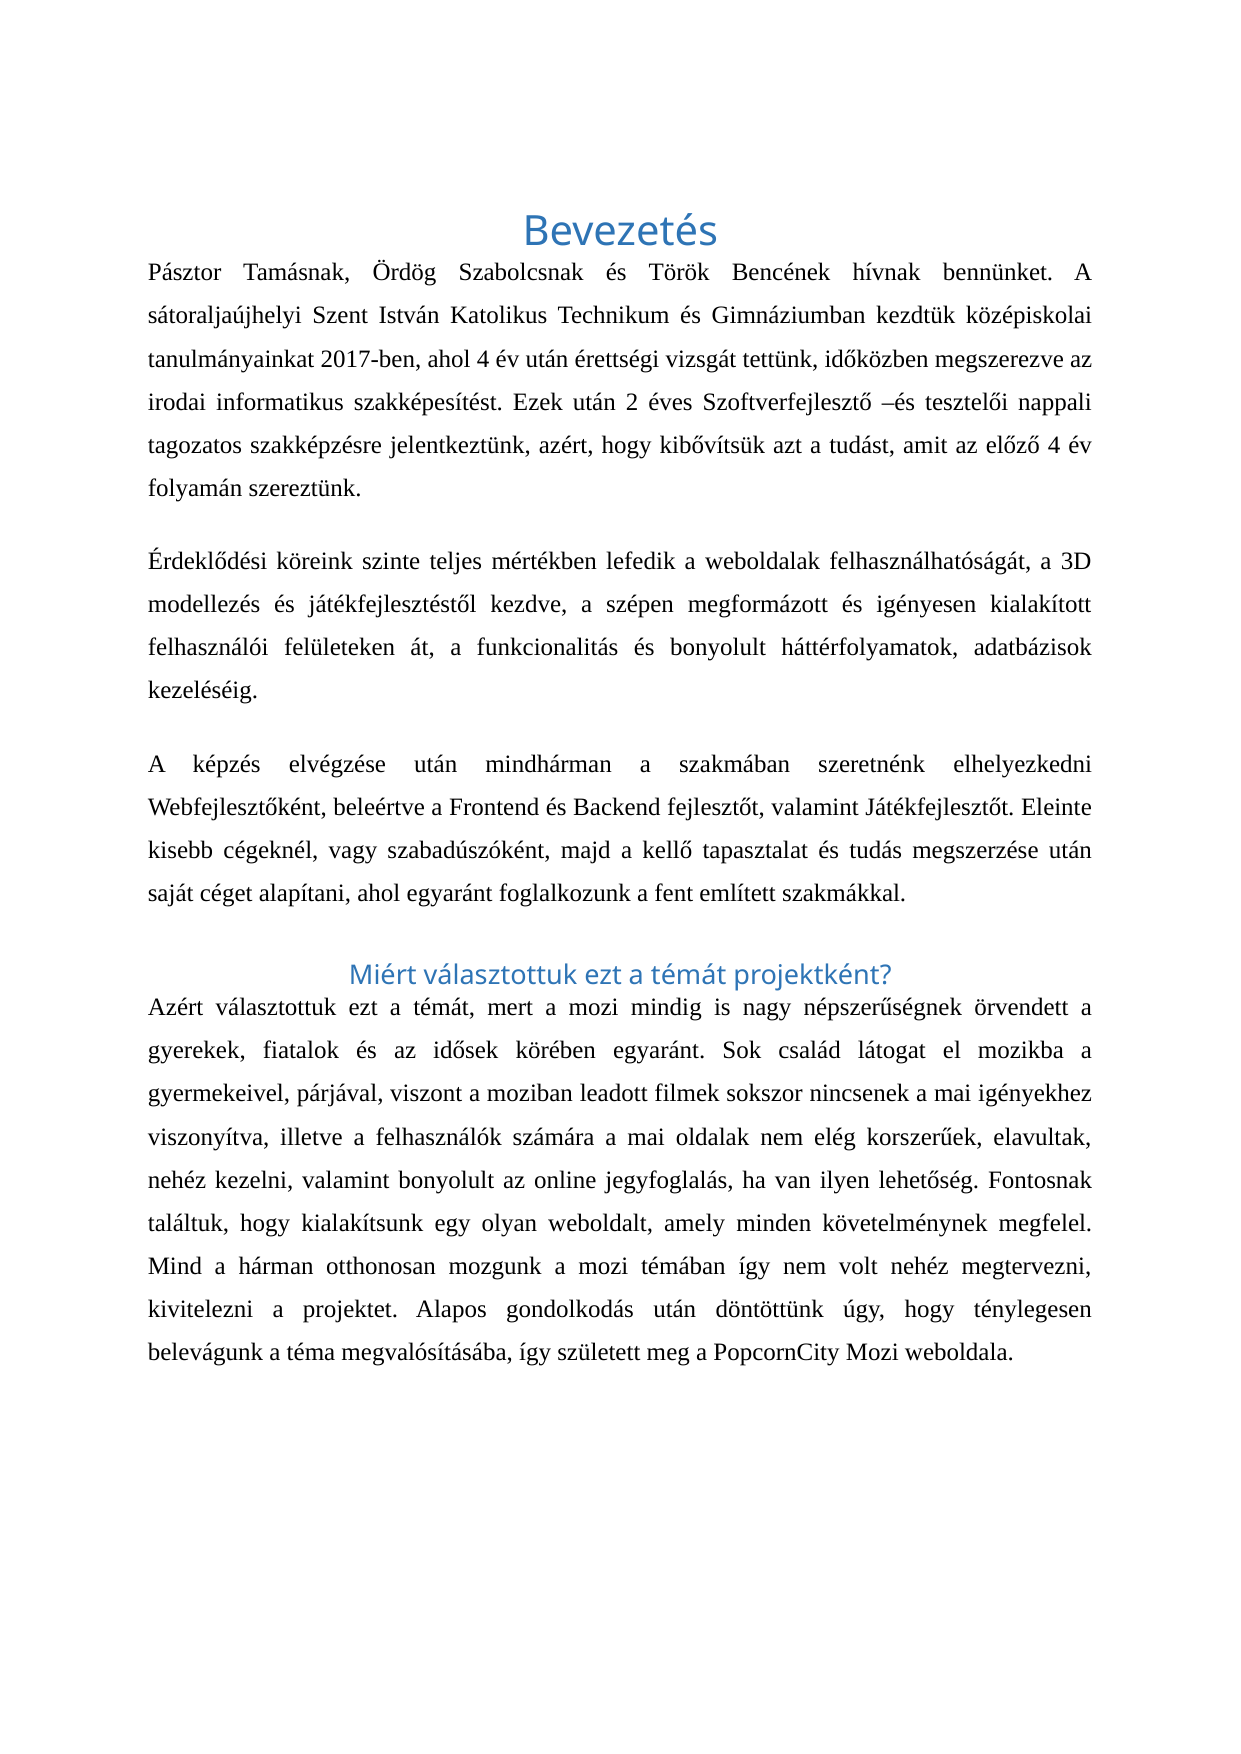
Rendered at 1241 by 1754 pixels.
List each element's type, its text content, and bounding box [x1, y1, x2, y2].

subtitle Miért választottuk ezt a témát projektként? [148, 955, 1093, 992]
text Érdeklődési köreink szinte teljes mértékben lefedik a weboldalak felhasználhatóságát, a 3D modellezés és játékfejlesztéstől kezdve, a szépen megformázott és igényesen kialakított felhasználói felületeken át, a funkcionalitás és bonyolult háttérfolyamatok, adatbázisok kezeléséig. [148, 546, 1093, 704]
subtitle Bevezetés [148, 201, 1093, 257]
text Azért választottuk ezt a témát, mert a mozi mindig is nagy népszerűségnek örvendett a gyerekek, fiatalok és az idősek körében egyaránt. Sok család látogat el mozikba a gyermekeivel, párjával, viszont a moziban leadott filmek sokszor nincsenek a mai igényekhez viszonyítva, illetve a felhasználók számára a mai oldalak nem elég korszerűek, elavultak, nehéz kezelni, valamint bonyolult az online jegyfoglalás, ha van ilyen lehetőség. Fontosnak találtuk, hogy kialakítsunk egy olyan weboldalt, amely minden követelménynek megfelel. Mind a hárman otthonosan mozgunk a mozi témában így nem volt nehéz megtervezni, kivitelezni a projektet. Alapos gondolkodás után döntöttünk úgy, hogy ténylegesen belevágunk a téma megvalósításába, így született meg a PopcornCity Mozi weboldala. [148, 992, 1093, 1366]
text A képzés elvégzése után mindhárman a szakmában szeretnénk elhelyezkedni Webfejlesztőként, beleértve a Frontend és Backend fejlesztőt, valamint Játékfejlesztőt. Eleinte kisebb cégeknél, vagy szabadúszóként, majd a kellő tapasztalat és tudás megszerzése után saját céget alapítani, ahol egyaránt foglalkozunk a fent említett szakmákkal. [148, 749, 1093, 907]
text Pásztor Tamásnak, Ördög Szabolcsnak és Török Bencének hívnak bennünket. A sátoraljaújhelyi Szent István Katolikus Technikum és Gimnáziumban kezdtük középiskolai tanulmányainkat 2017-ben, ahol 4 év után érettségi vizsgát tettünk, időközben megszerezve az irodai informatikus szakképesítést. Ezek után 2 éves Szoftverfejlesztő –és tesztelői nappali tagozatos szakképzésre jelentkeztünk, azért, hogy kibővítsük azt a tudást, amit az előző 4 év folyamán szereztünk. [148, 257, 1093, 502]
